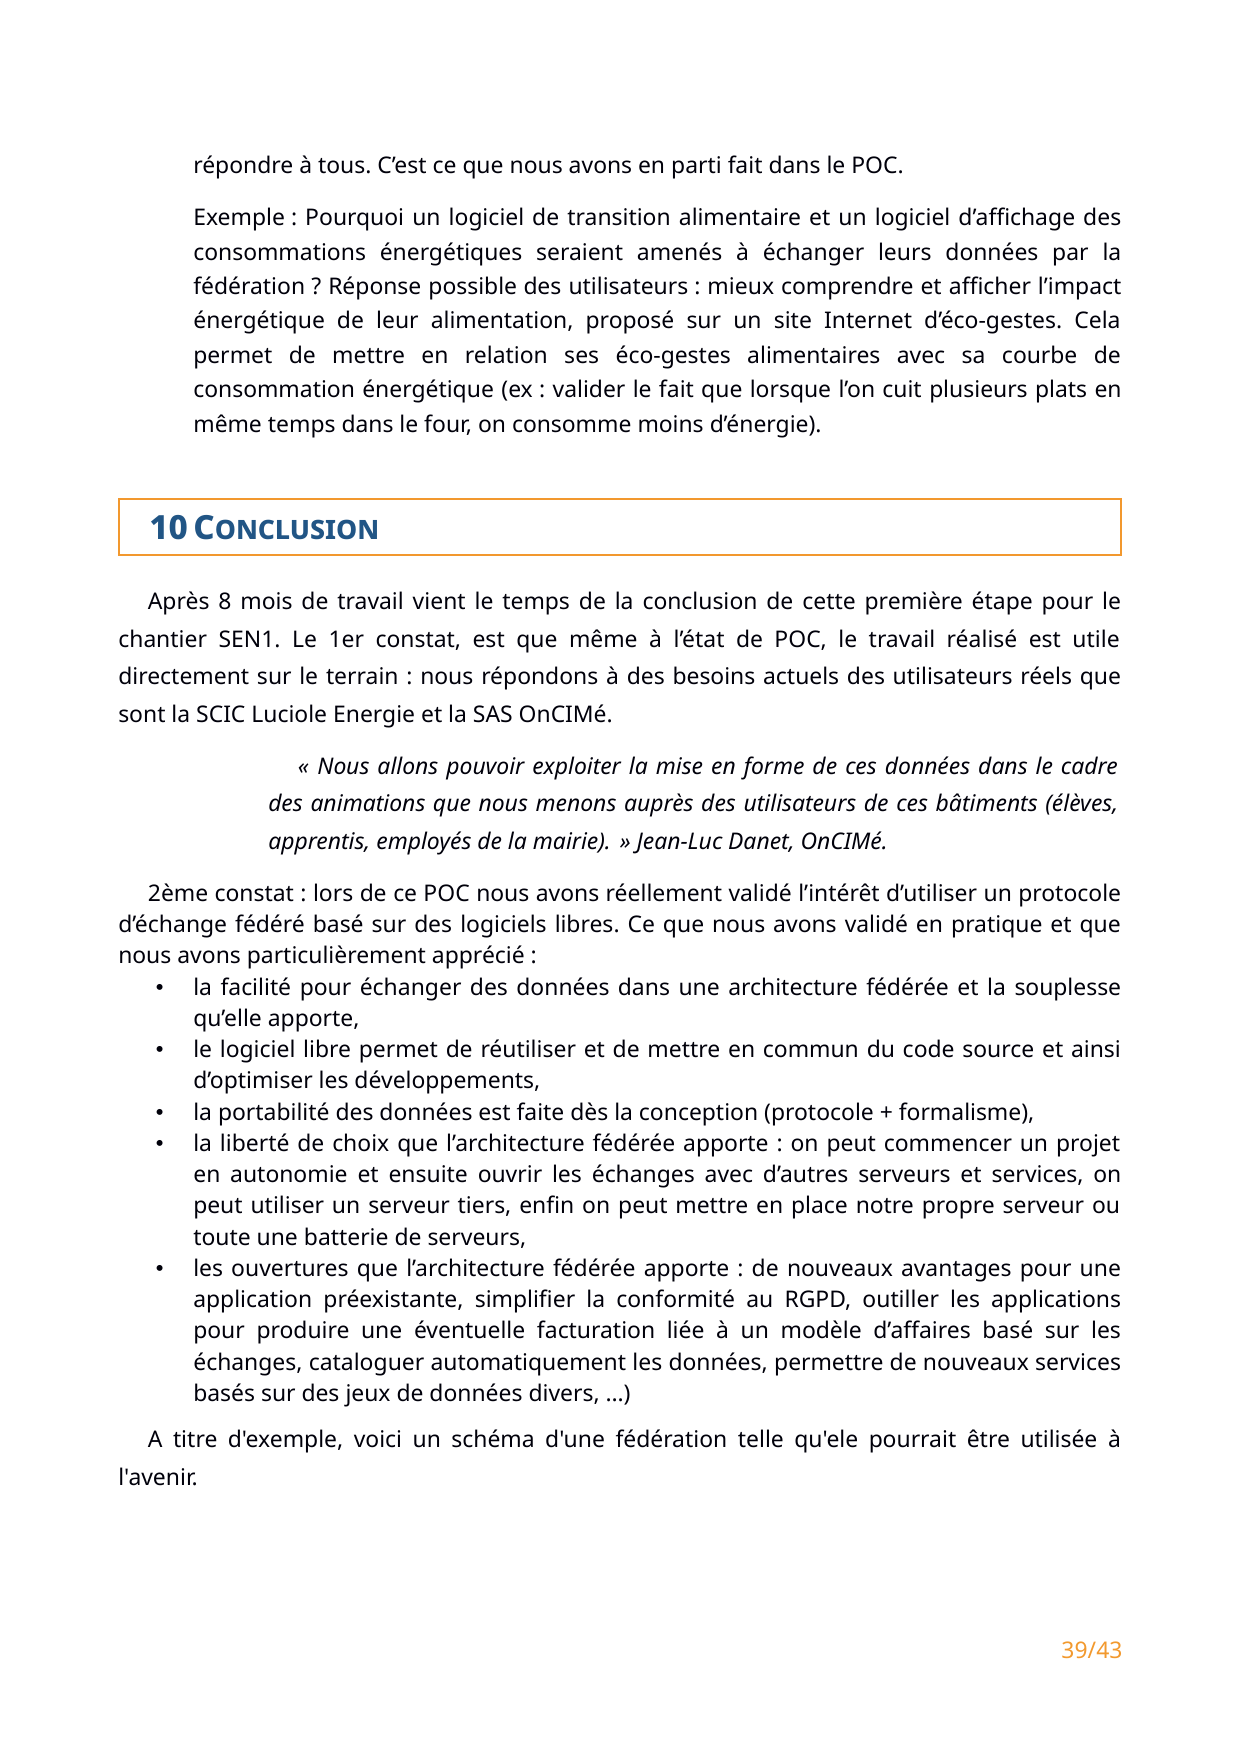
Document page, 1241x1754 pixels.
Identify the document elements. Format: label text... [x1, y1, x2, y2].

text « Nous allons pouvoir exploiter la mise en forme de ces données dans le cadre des animations que nous menons auprès des utilisateurs de ces bâtiments (élèves, apprentis, employés de la mairie). » Jean-Luc Danet, OnCIMé. [268, 750, 1122, 856]
list le logiciel libre permet de réutiliser et de mettre en commun du code source et ainsi d’optimiser les développements, [156, 1033, 1122, 1096]
text Après 8 mois de travail vient le temps de la conclusion de cette première étape pour le chantier SEN1. Le 1er constat, est que même à l’état de POC, le travail réalisé est utile directement sur le terrain : nous répondons à des besoins actuels des utilisateurs réels que sont la SCIC Luciole Energie et la SAS OnCIMé. [118, 585, 1122, 729]
text A titre d'exemple, voici un schéma d'une fédération telle qu'ele pourrait être utilisée à l'avenir. [118, 1423, 1122, 1492]
list 2ème constat : lors de ce POC nous avons réellement validé l’intérêt d’utiliser un protocole d’échange fédéré basé sur des logiciels libres. Ce que nous avons validé en pratique et que nous avons particulièrement apprécié : [118, 877, 1122, 971]
list Exemple : Pourquoi un logiciel de transition alimentaire et un logiciel d’affichage des consommations énergétiques seraient amenés à échanger leurs données par la fédération ? Réponse possible des utilisateurs : mieux comprendre et afficher l’impact énergétique de leur alimentation, proposé sur un site Internet d’éco-gestes. Cela permet de mettre en relation ses éco-gestes alimentaires avec sa courbe de consommation énergétique (ex : valider le fait que lorsque l’on cuit plusieurs plats en même temps dans le four, on consomme moins d’énergie). [156, 201, 1122, 439]
list la facilité pour échanger des données dans une architecture fédérée et la souplesse qu’elle apporte, [156, 971, 1122, 1033]
list répondre à tous. C’est ce que nous avons en parti fait dans le POC. [156, 149, 1122, 181]
list les ouvertures que l’architecture fédérée apporte : de nouveaux avantages pour une application préexistante, simplifier la conformité au RGPD, outiller les applications pour produire une éventuelle facturation liée à un modèle d’affaires basé sur les échanges, cataloguer automatiquement les données, permettre de nouveaux services basés sur des jeux de données divers, …) [156, 1252, 1122, 1408]
list la portabilité des données est faite dès la conception (protocole + formalisme), [156, 1096, 1122, 1127]
subtitle Conclusion [120, 500, 1120, 554]
list la liberté de choix que l’architecture fédérée apporte : on peut commencer un projet en autonomie et ensuite ouvrir les échanges avec d’autres serveurs et services, on peut utiliser un serveur tiers, enfin on peut mettre en place notre propre serveur ou toute une batterie de serveurs, [156, 1127, 1122, 1252]
